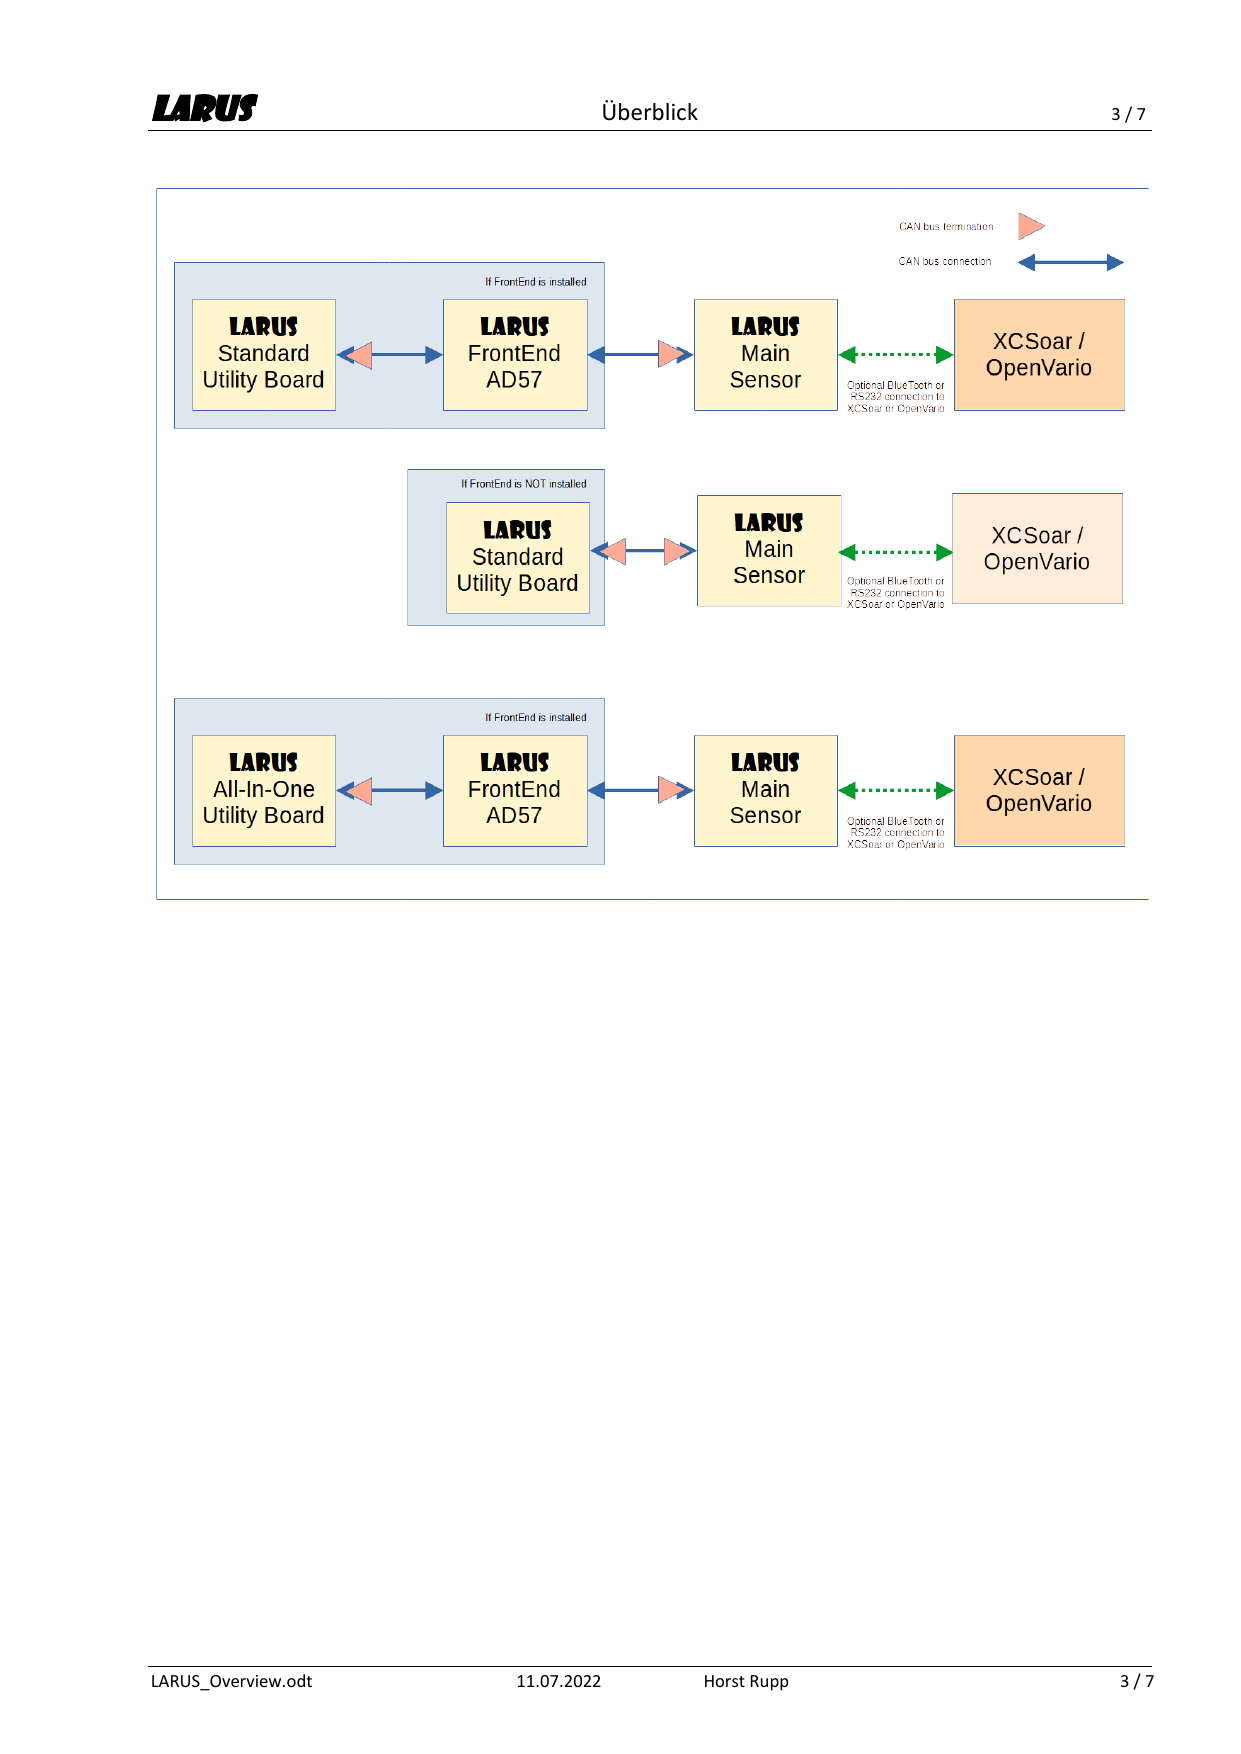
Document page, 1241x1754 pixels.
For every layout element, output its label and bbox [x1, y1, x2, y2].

picture [156, 188, 1149, 908]
